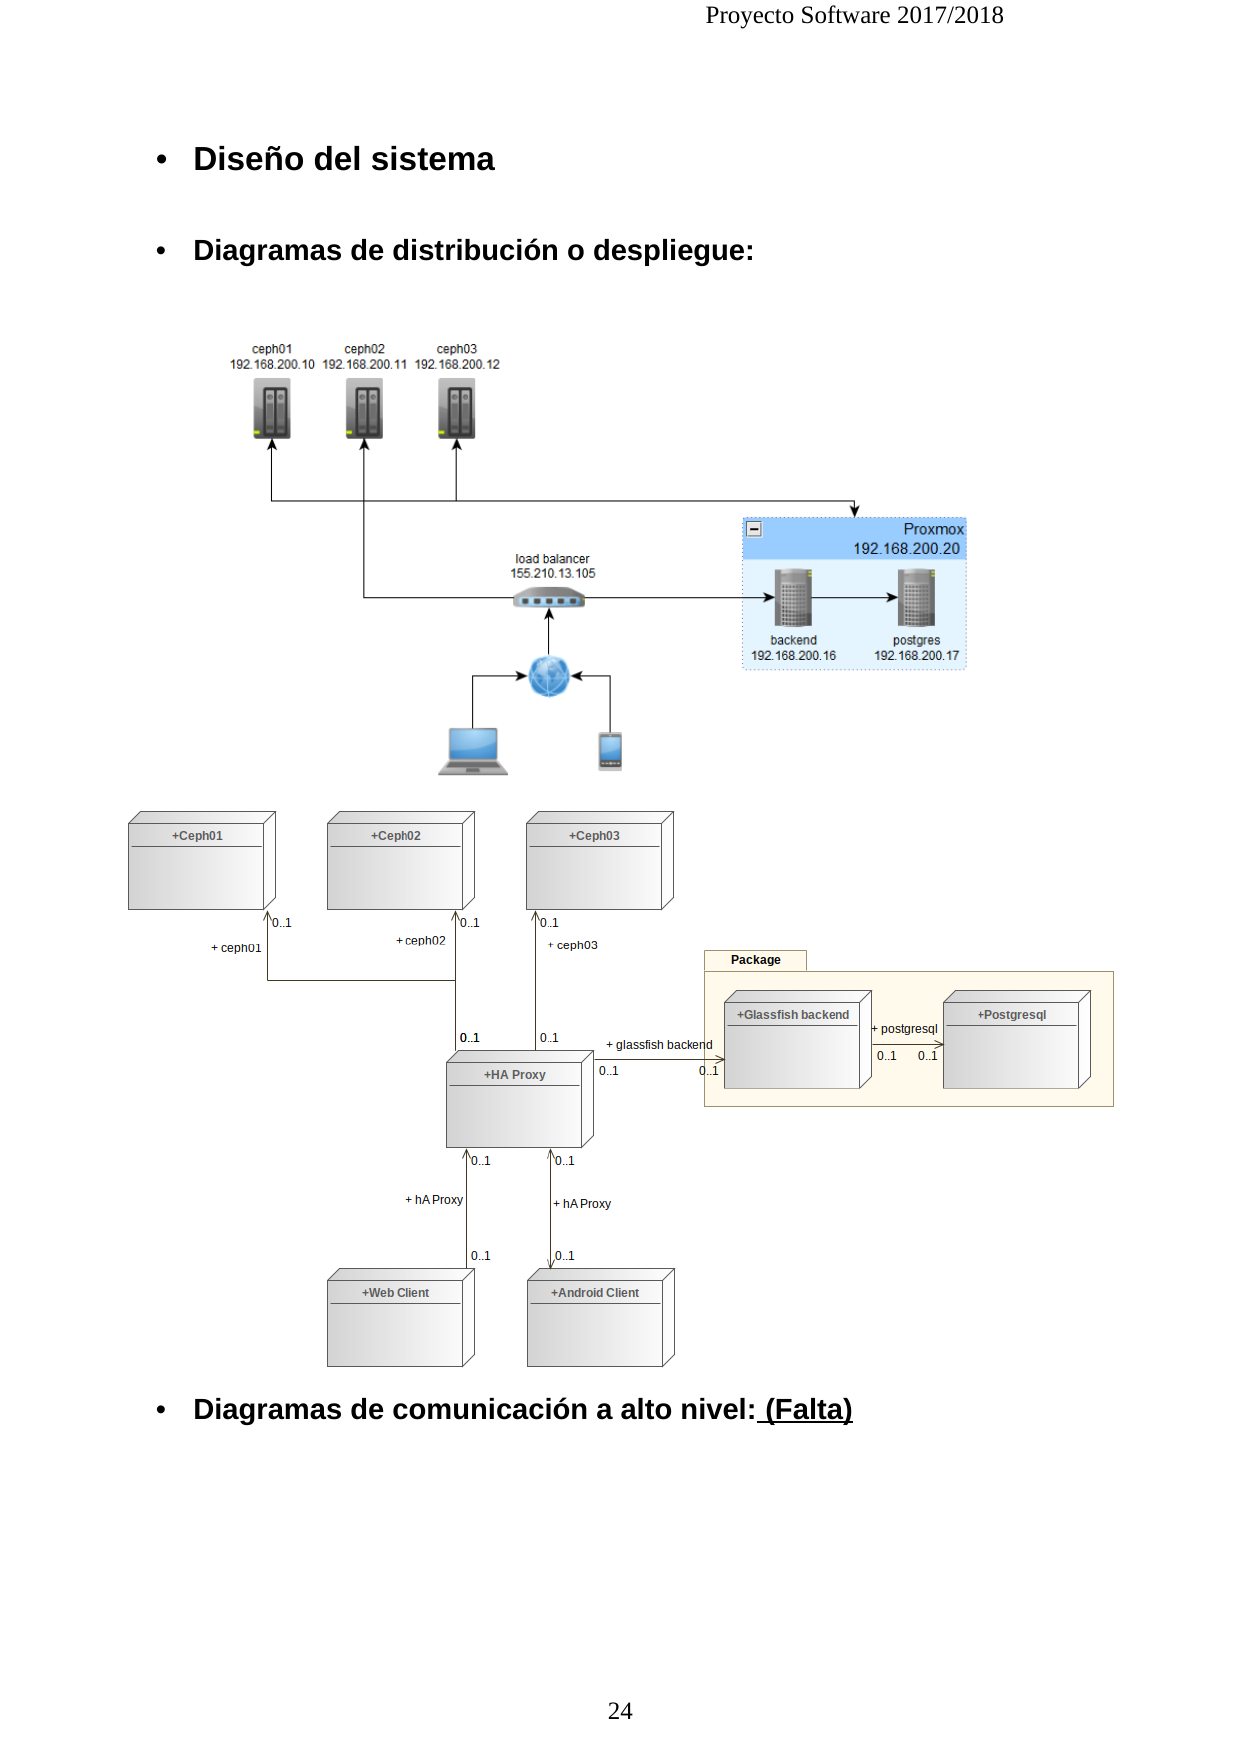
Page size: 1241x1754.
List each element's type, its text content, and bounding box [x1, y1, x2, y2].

picture [118, 308, 1123, 1377]
subtitle Diagramas de distribución o despliegue: [156, 233, 1122, 267]
subtitle Diseño del sistema [156, 139, 1122, 177]
subtitle Diagramas de comunicación a alto nivel: (Falta) [156, 1377, 1122, 1425]
